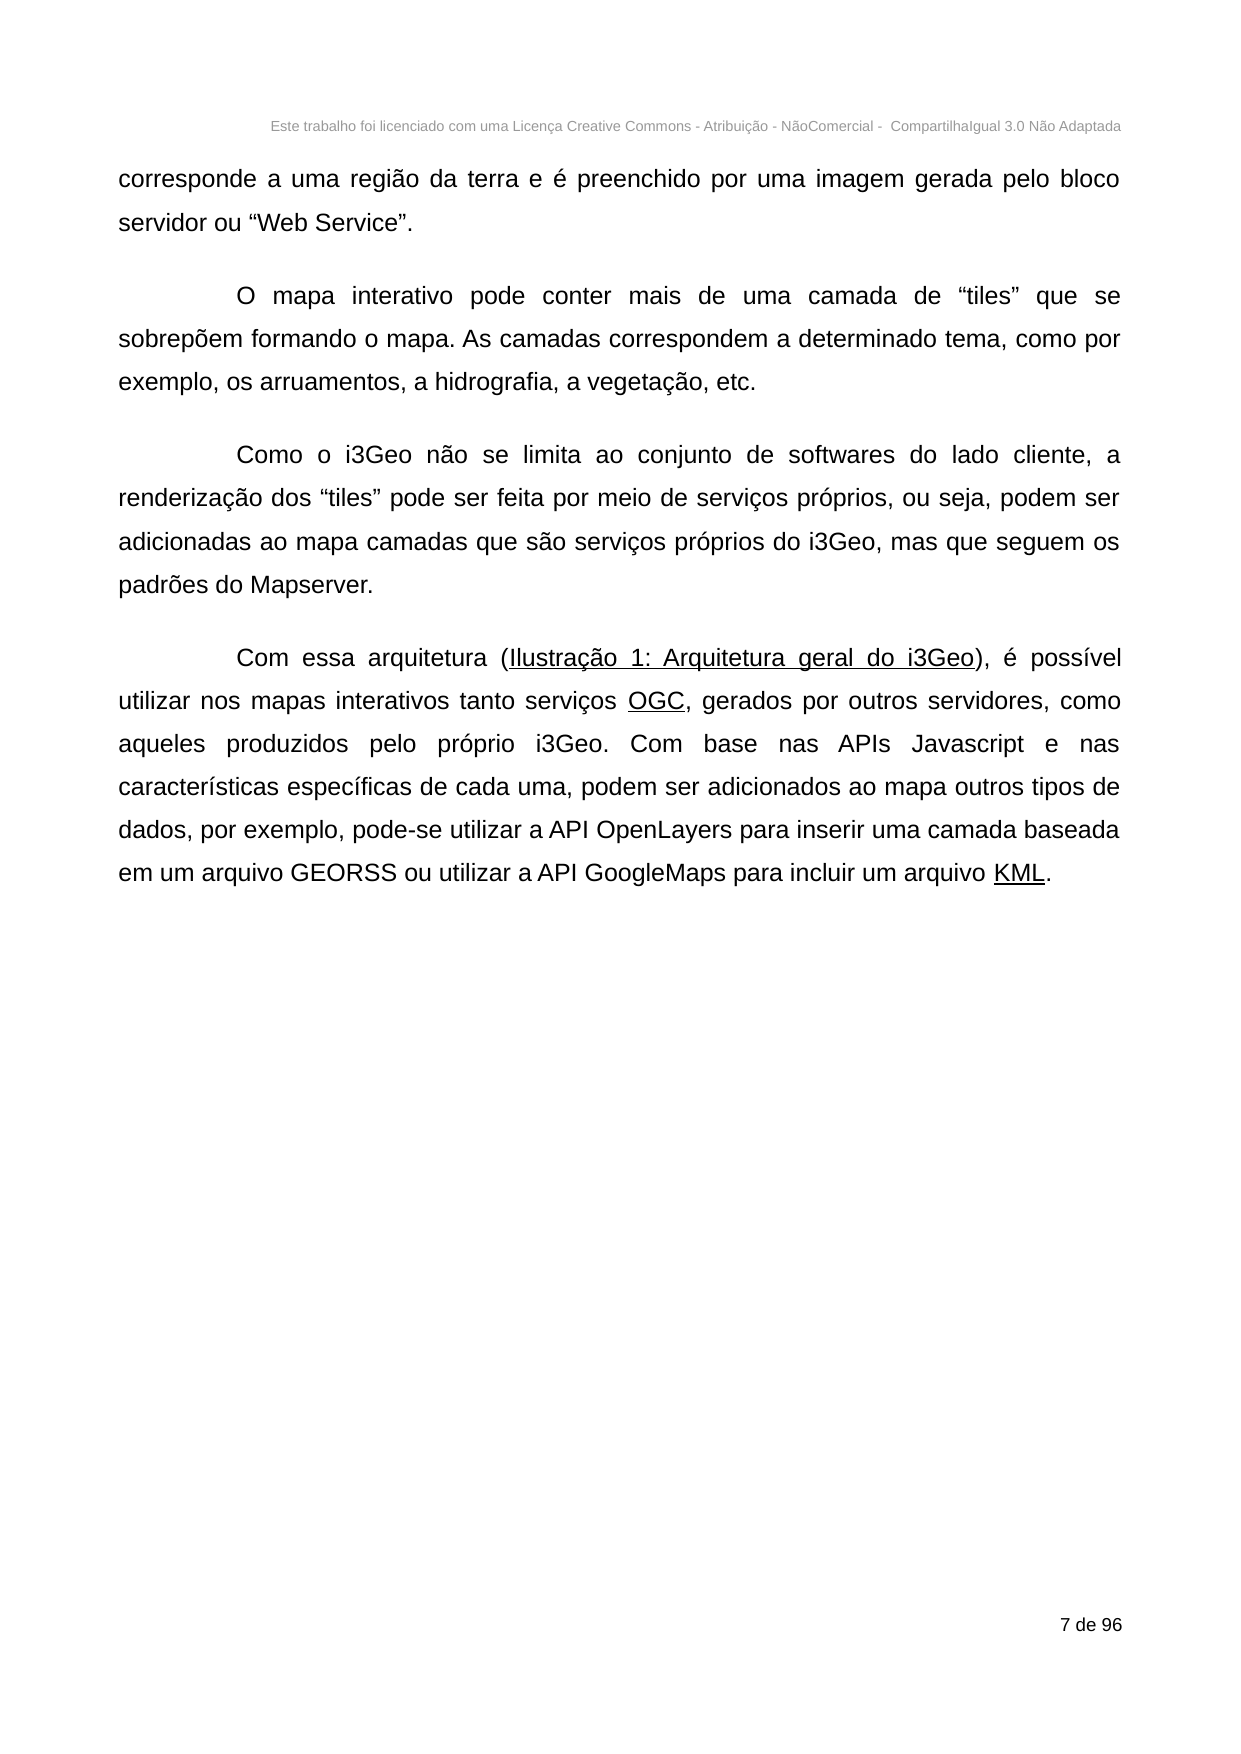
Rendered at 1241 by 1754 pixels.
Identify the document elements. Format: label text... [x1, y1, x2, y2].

text Com essa arquitetura (Ilustração 1: Arquitetura geral do i3Geo), é possível utilizar nos mapas interativos tanto serviços OGC, gerados por outros servidores, como aqueles produzidos pelo próprio i3Geo. Com base nas APIs Javascript e nas características específicas de cada uma, podem ser adicionados ao mapa outros tipos de dados, por exemplo, pode-se utilizar a API OpenLayers para inserir uma camada baseada em um arquivo GEORSS ou utilizar a API GoogleMaps para incluir um arquivo KML. [118, 643, 1122, 887]
text O mapa interativo pode conter mais de uma camada de “tiles” que se sobrepõem formando o mapa. As camadas correspondem a determinado tema, como por exemplo, os arruamentos, a hidrografia, a vegetação, etc. [118, 281, 1122, 396]
text corresponde a uma região da terra e é preenchido por uma imagem gerada pelo bloco servidor ou “Web Service”. [118, 164, 1122, 236]
text Como o i3Geo não se limita ao conjunto de softwares do lado cliente, a renderização dos “tiles” pode ser feita por meio de serviços próprios, ou seja, podem ser adicionadas ao mapa camadas que são serviços próprios do i3Geo, mas que seguem os padrões do Mapserver. [118, 440, 1122, 598]
